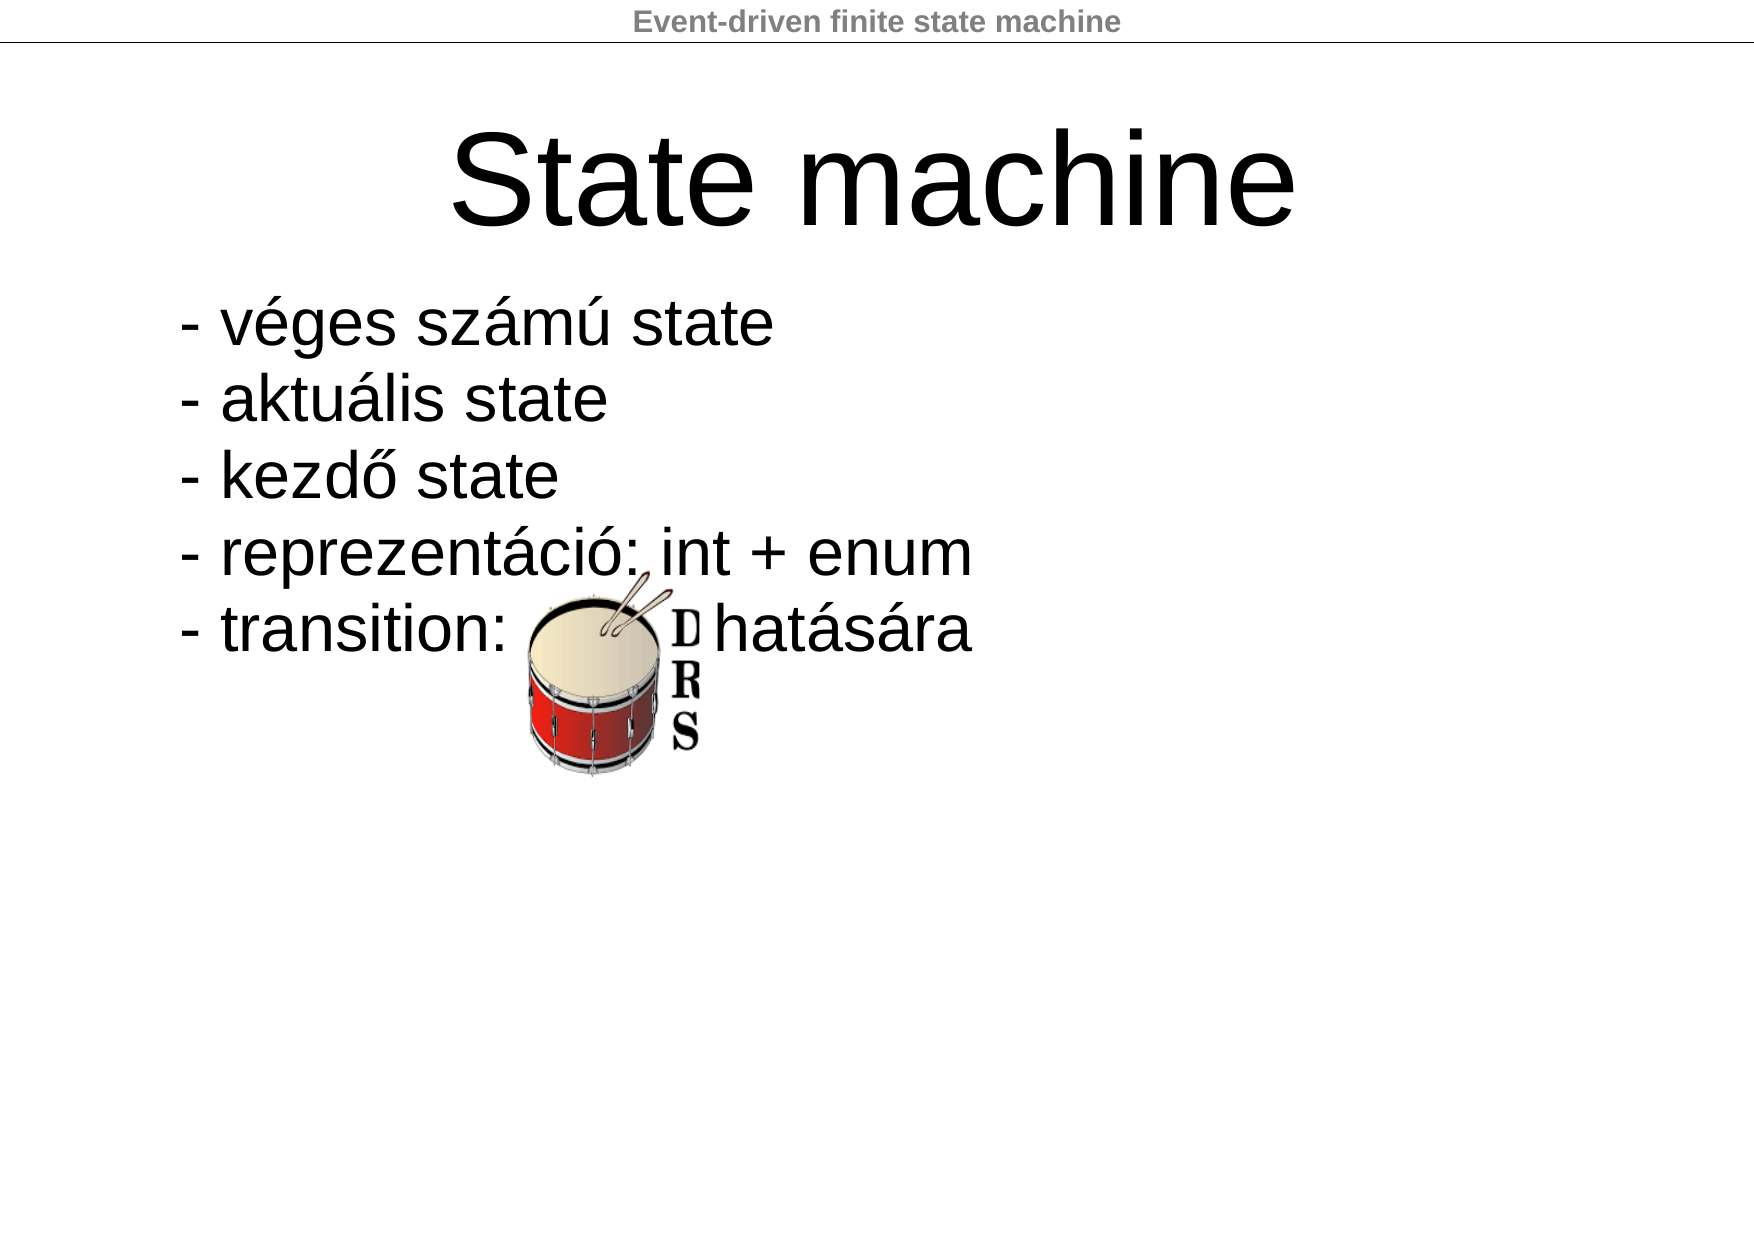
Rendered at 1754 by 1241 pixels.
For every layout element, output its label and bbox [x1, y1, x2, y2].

picture [596, 563, 614, 571]
picture [519, 563, 700, 785]
picture [519, 563, 526, 571]
